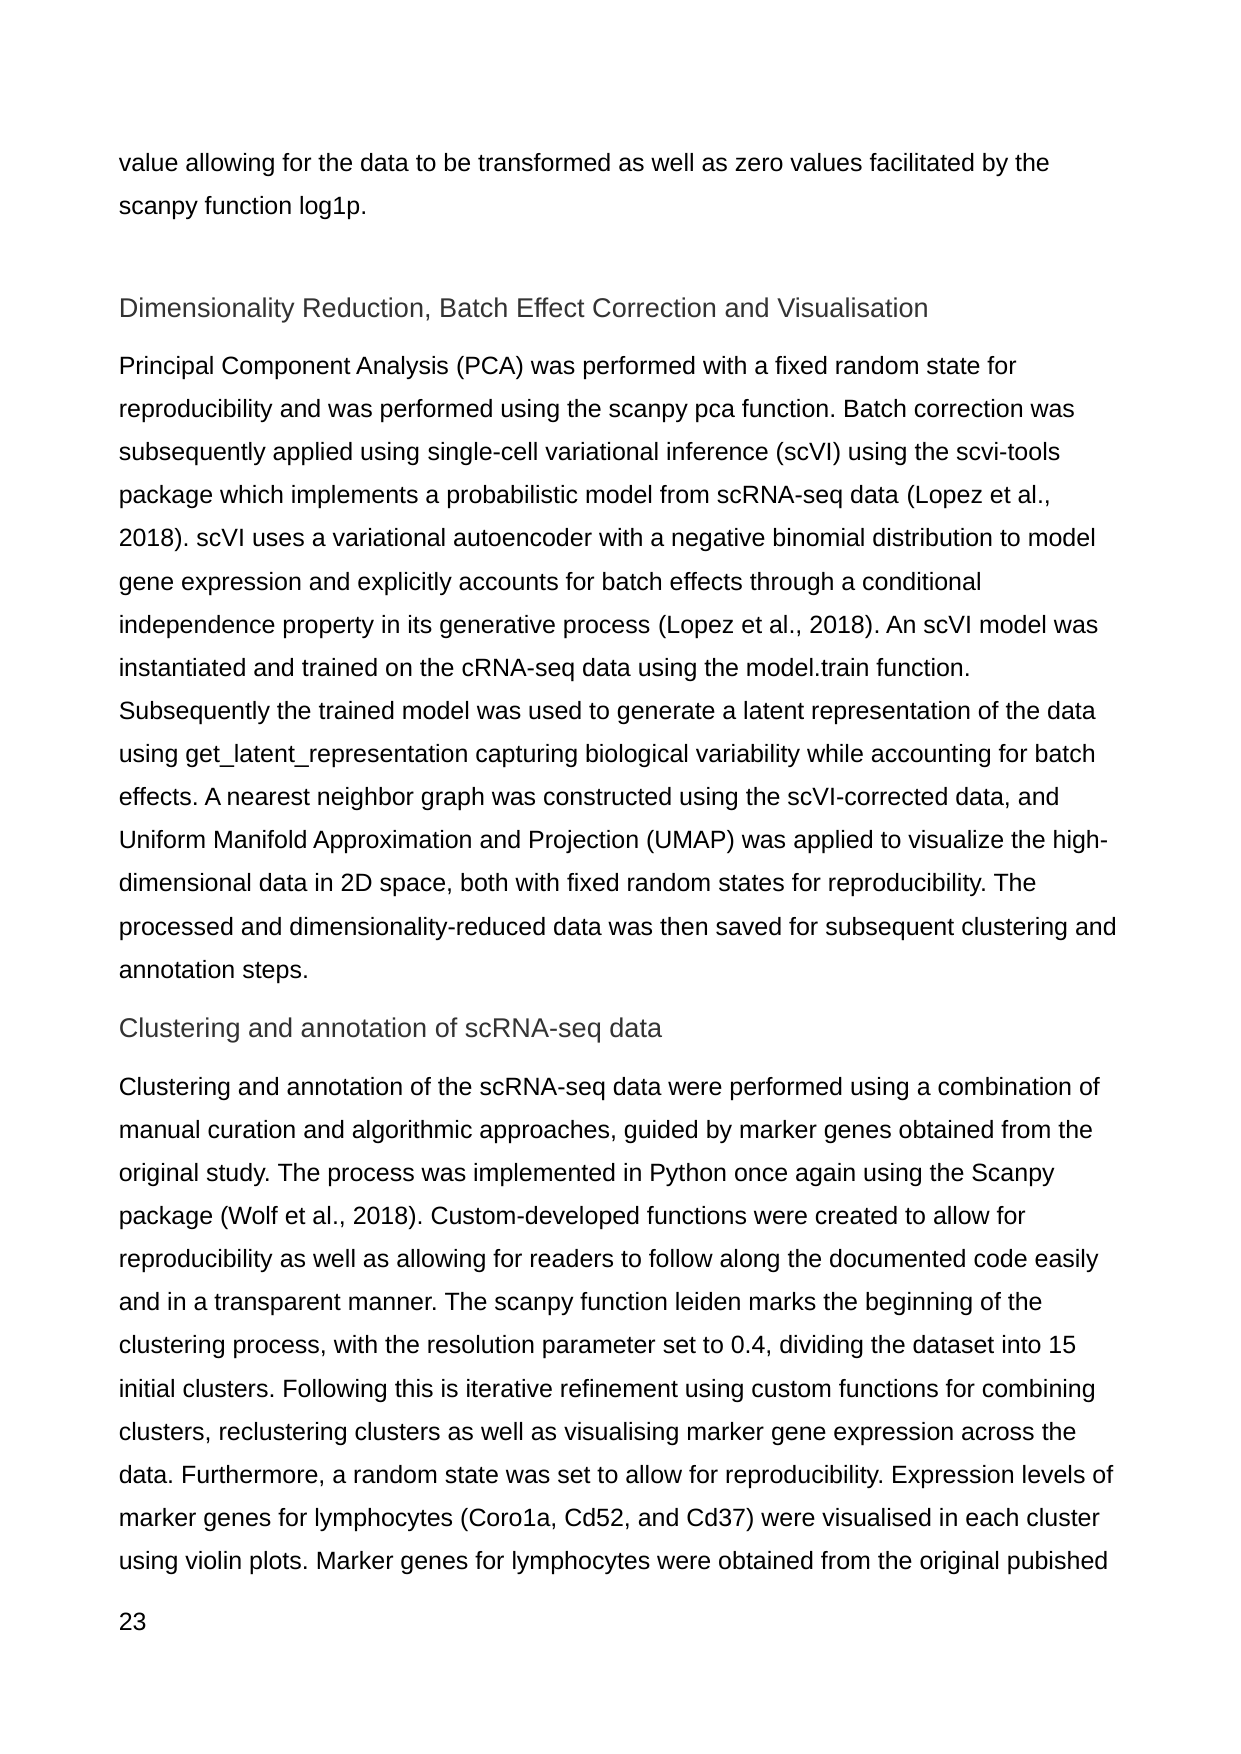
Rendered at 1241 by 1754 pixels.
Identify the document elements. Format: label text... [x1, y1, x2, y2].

subtitle Dimensionality Reduction, Batch Effect Correction and Visualisation [118, 292, 1122, 323]
subtitle Clustering and annotation of scRNA-seq data [118, 1012, 1122, 1044]
text Principal Component Analysis (PCA) was performed with a fixed random state for reproducibility and was performed using the scanpy pca function. Batch correction was subsequently applied using single-cell variational inference (scVI) using the scvi-tools package which implements a probabilistic model from scRNA-seq data (Lopez et al., 2018). scVI uses a variational autoencoder with a negative binomial distribution to model gene expression and explicitly accounts for batch effects through a conditional independence property in its generative process (Lopez et al., 2018). An scVI model was instantiated and trained on the cRNA-seq data using the model.train function. Subsequently the trained model was used to generate a latent representation of the data using get_latent_representation capturing biological variability while accounting for batch effects. A nearest neighbor graph was constructed using the scVI-corrected data, and Uniform Manifold Approximation and Projection (UMAP) was applied to visualize the high-dimensional data in 2D space, both with fixed random states for reproducibility. The processed and dimensionality-reduced data was then saved for subsequent clustering and annotation steps. [118, 351, 1122, 983]
text value allowing for the data to be transformed as well as zero values facilitated by the scanpy function log1p. [118, 148, 1122, 219]
text Clustering and annotation of the scRNA-seq data were performed using a combination of manual curation and algorithmic approaches, guided by marker genes obtained from the original study. The process was implemented in Python once again using the Scanpy package (Wolf et al., 2018). Custom-developed functions were created to allow for reproducibility as well as allowing for readers to follow along the documented code easily and in a transparent manner. The scanpy function leiden marks the beginning of the clustering process, with the resolution parameter set to 0.4, dividing the dataset into 15 initial clusters. Following this is iterative refinement using custom functions for combining clusters, reclustering clusters as well as visualising marker gene expression across the data. Furthermore, a random state was set to allow for reproducibility. Expression levels of marker genes for lymphocytes (Coro1a, Cd52, and Cd37) were visualised in each cluster using violin plots. Marker genes for lymphocytes were obtained from the original pubished [118, 1072, 1122, 1575]
